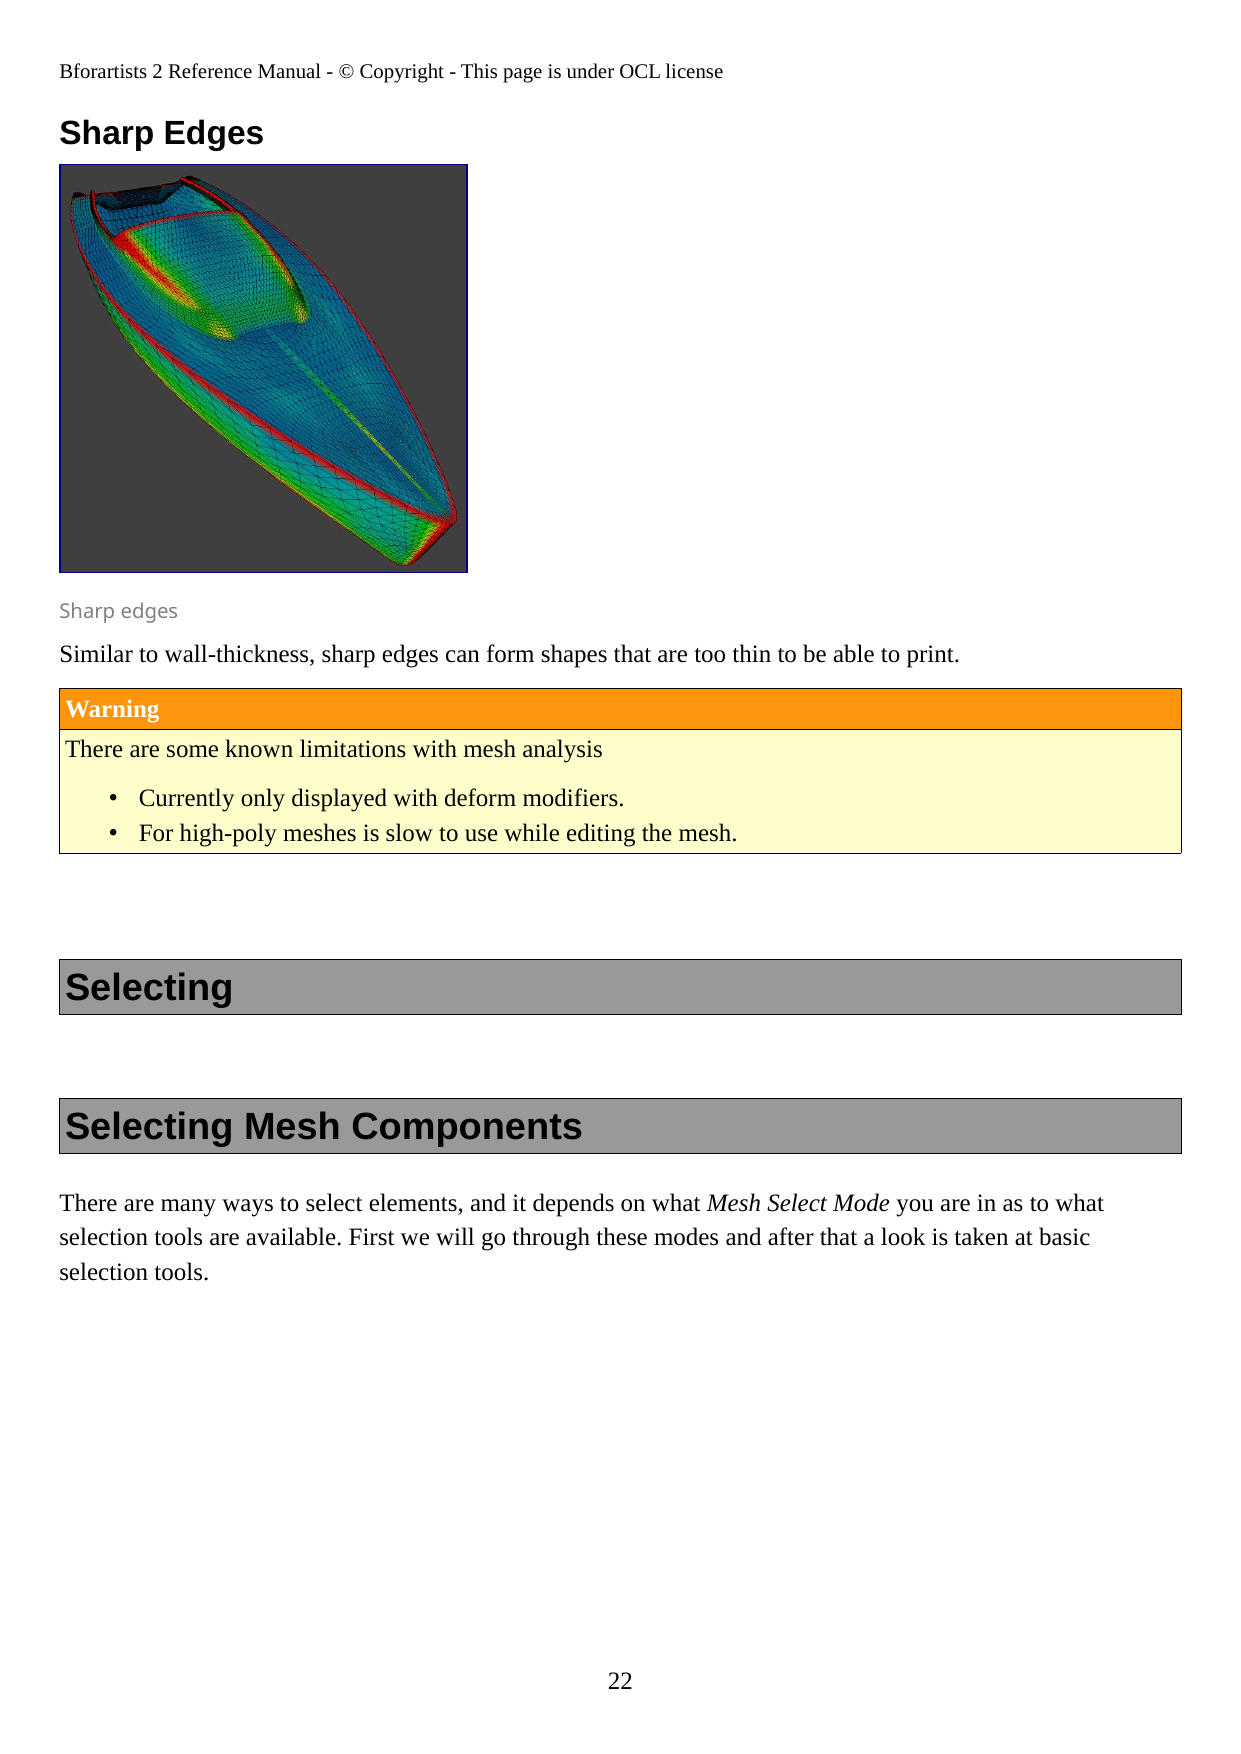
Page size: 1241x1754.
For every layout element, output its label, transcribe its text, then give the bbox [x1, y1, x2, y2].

table_cell There are some known limitations with mesh analysis Currently only displayed with deform modifiers. For high-poly meshes is slow to use while editing the mesh. [60, 730, 1181, 852]
subtitle Sharp Edges [59, 113, 1181, 151]
table_header Warning [60, 689, 1181, 729]
picture [61, 165, 466, 572]
table_header Selecting Mesh Components [60, 1099, 1181, 1153]
text Sharp edges [59, 593, 1181, 625]
text Similar to wall-thickness, sharp edges can form shapes that are too thin to be able to print. [59, 639, 1181, 668]
text There are many ways to select elements, and it depends on what Mesh Select Mode you are in as to what selection tools are available. First we will go through these modes and after that a look is taken at basic selection tools. [59, 1188, 1181, 1286]
table_header Selecting [60, 960, 1181, 1014]
